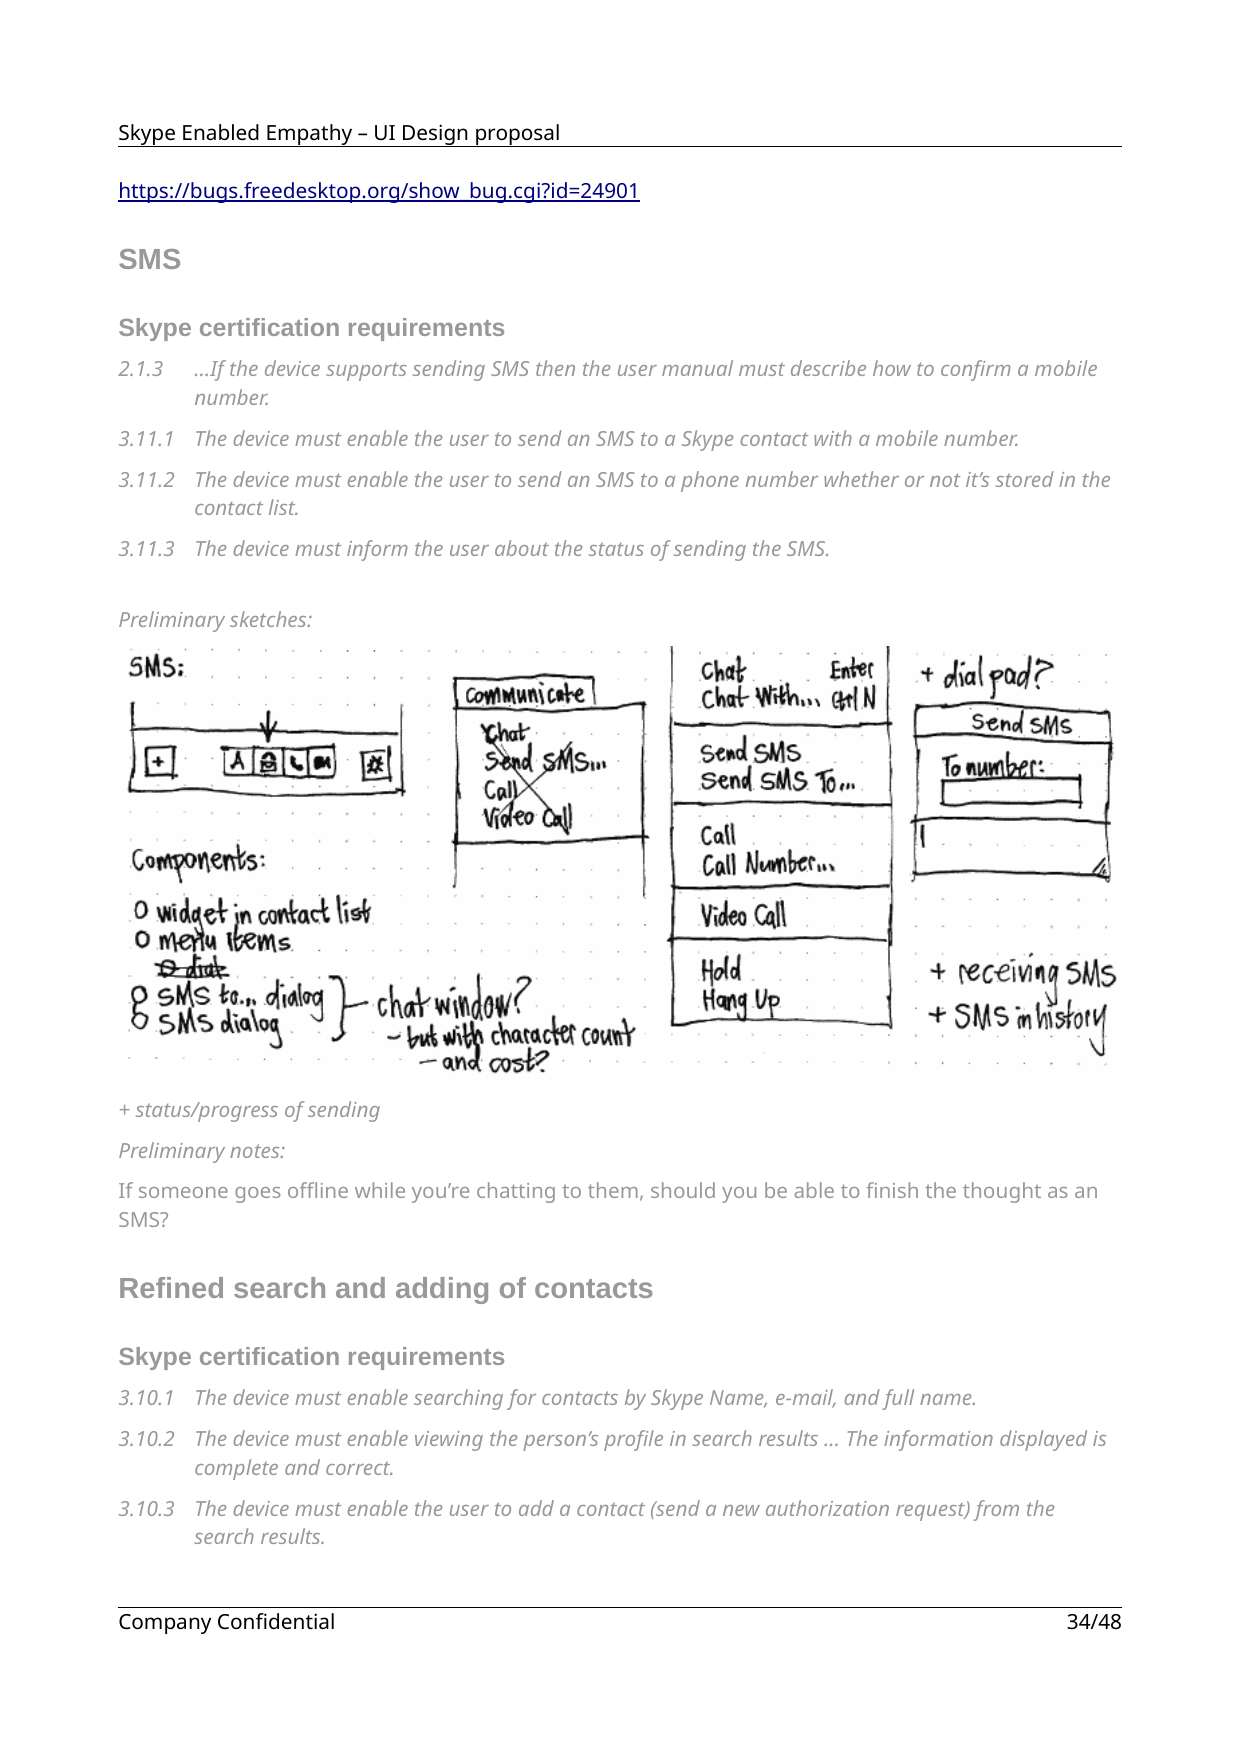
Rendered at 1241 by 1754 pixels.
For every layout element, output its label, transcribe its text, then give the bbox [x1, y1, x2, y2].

picture [118, 646, 1123, 1083]
table_cell 3.10.3 [118, 1494, 194, 1563]
table_cell The device must enable the user to send an SMS to a Skype contact with a mobile number. [194, 424, 1122, 465]
table_cell 3.10.2 [118, 1424, 194, 1494]
table_cell The device must enable the user to add a contact (send a new authorization request) from the search results. [194, 1494, 1122, 1563]
table_cell The device must enable the user to send an SMS to a phone number whether or not it’s stored in the contact list. [194, 465, 1122, 534]
subtitle Skype certification requirements [118, 1342, 1122, 1371]
table_cell The device must enable viewing the person’s profile in search results … The information displayed is complete and correct. [194, 1424, 1122, 1494]
text If someone goes offline while you’re chatting to them, should you be able to finish the thought as an SMS? [118, 1177, 1122, 1233]
table_cell The device must inform the user about the status of sending the SMS. [194, 534, 1122, 575]
text Preliminary sketches: [118, 605, 1122, 633]
table_cell 3.11.3 [118, 534, 194, 575]
subtitle Skype certification requirements [118, 313, 1122, 342]
text Preliminary notes: [118, 1136, 1122, 1164]
table_header …If the device supports sending SMS then the user manual must describe how to confirm a mobile number. [194, 354, 1122, 424]
table_header The device must enable searching for contacts by Skype Name, e-mail, and full name. [194, 1383, 1122, 1424]
text + status/progress of sending [118, 1095, 1122, 1123]
text https://bugs.freedesktop.org/show_bug.cgi?id=24901 [118, 176, 1122, 204]
table_cell 3.11.2 [118, 465, 194, 534]
table_cell 3.11.1 [118, 424, 194, 465]
subtitle Refined search and adding of contacts [118, 1271, 1122, 1304]
table_header 2.1.3 [118, 354, 194, 424]
table_header 3.10.1 [118, 1383, 194, 1424]
subtitle SMS [118, 242, 1122, 276]
